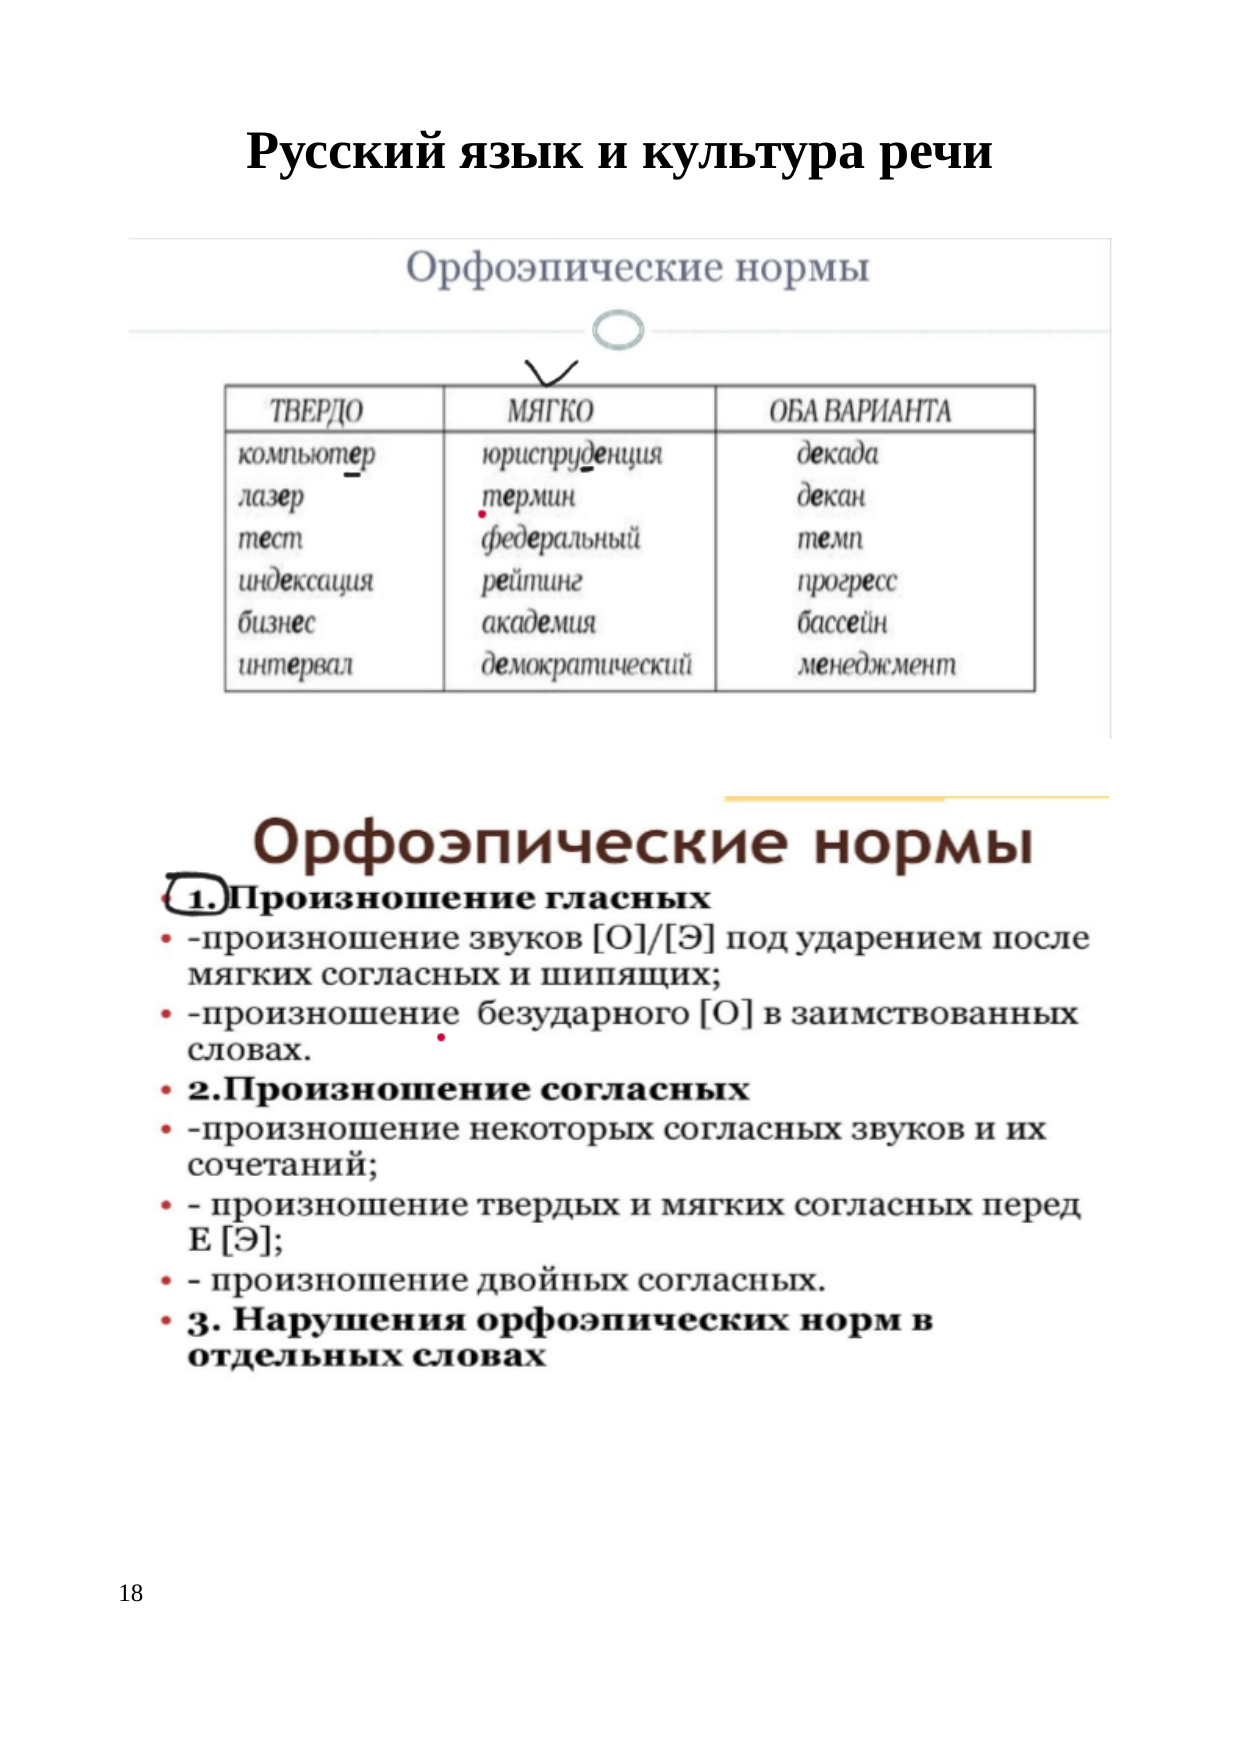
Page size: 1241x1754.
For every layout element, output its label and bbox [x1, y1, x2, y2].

picture [131, 796, 1110, 1398]
picture [128, 238, 1112, 739]
